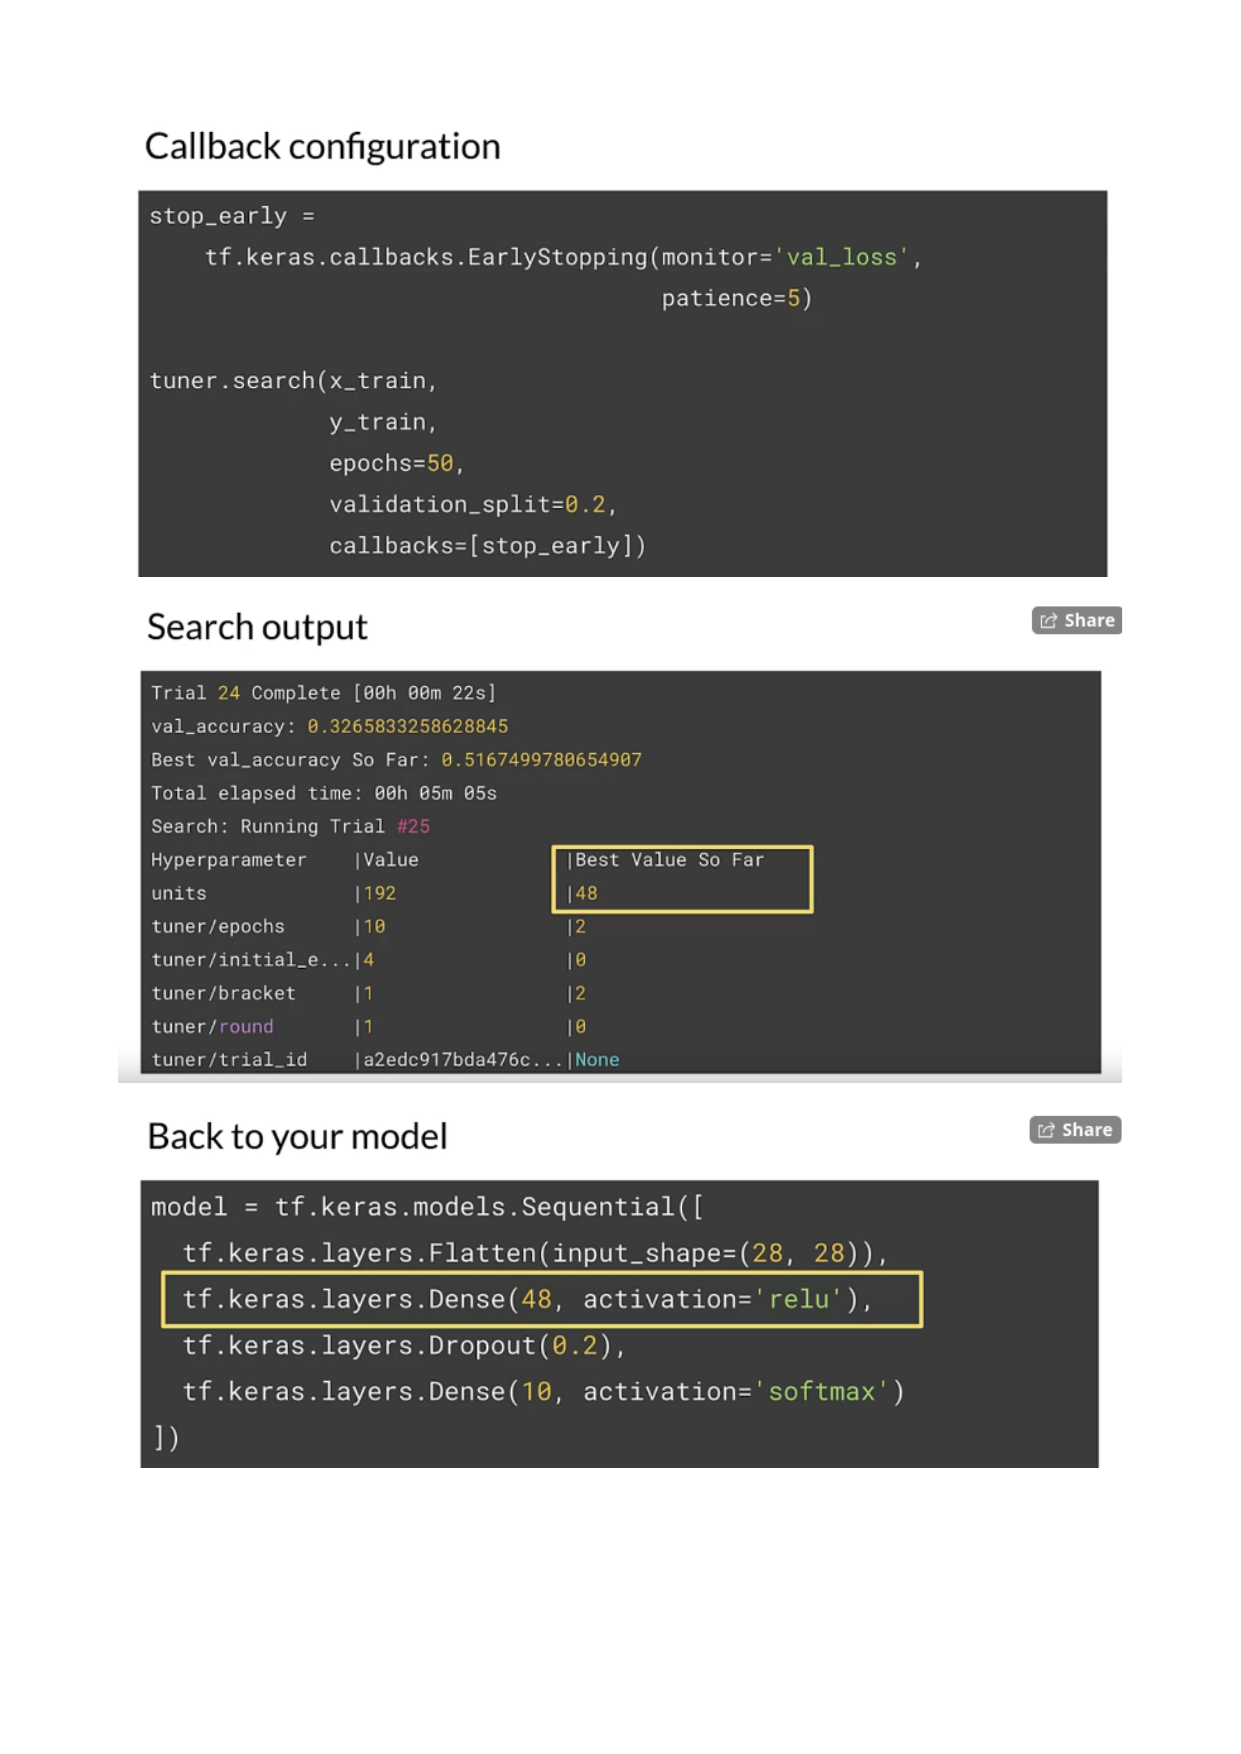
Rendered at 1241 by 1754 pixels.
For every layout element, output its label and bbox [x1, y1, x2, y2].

picture [118, 605, 1123, 1083]
picture [118, 1111, 1123, 1468]
picture [118, 118, 1123, 577]
